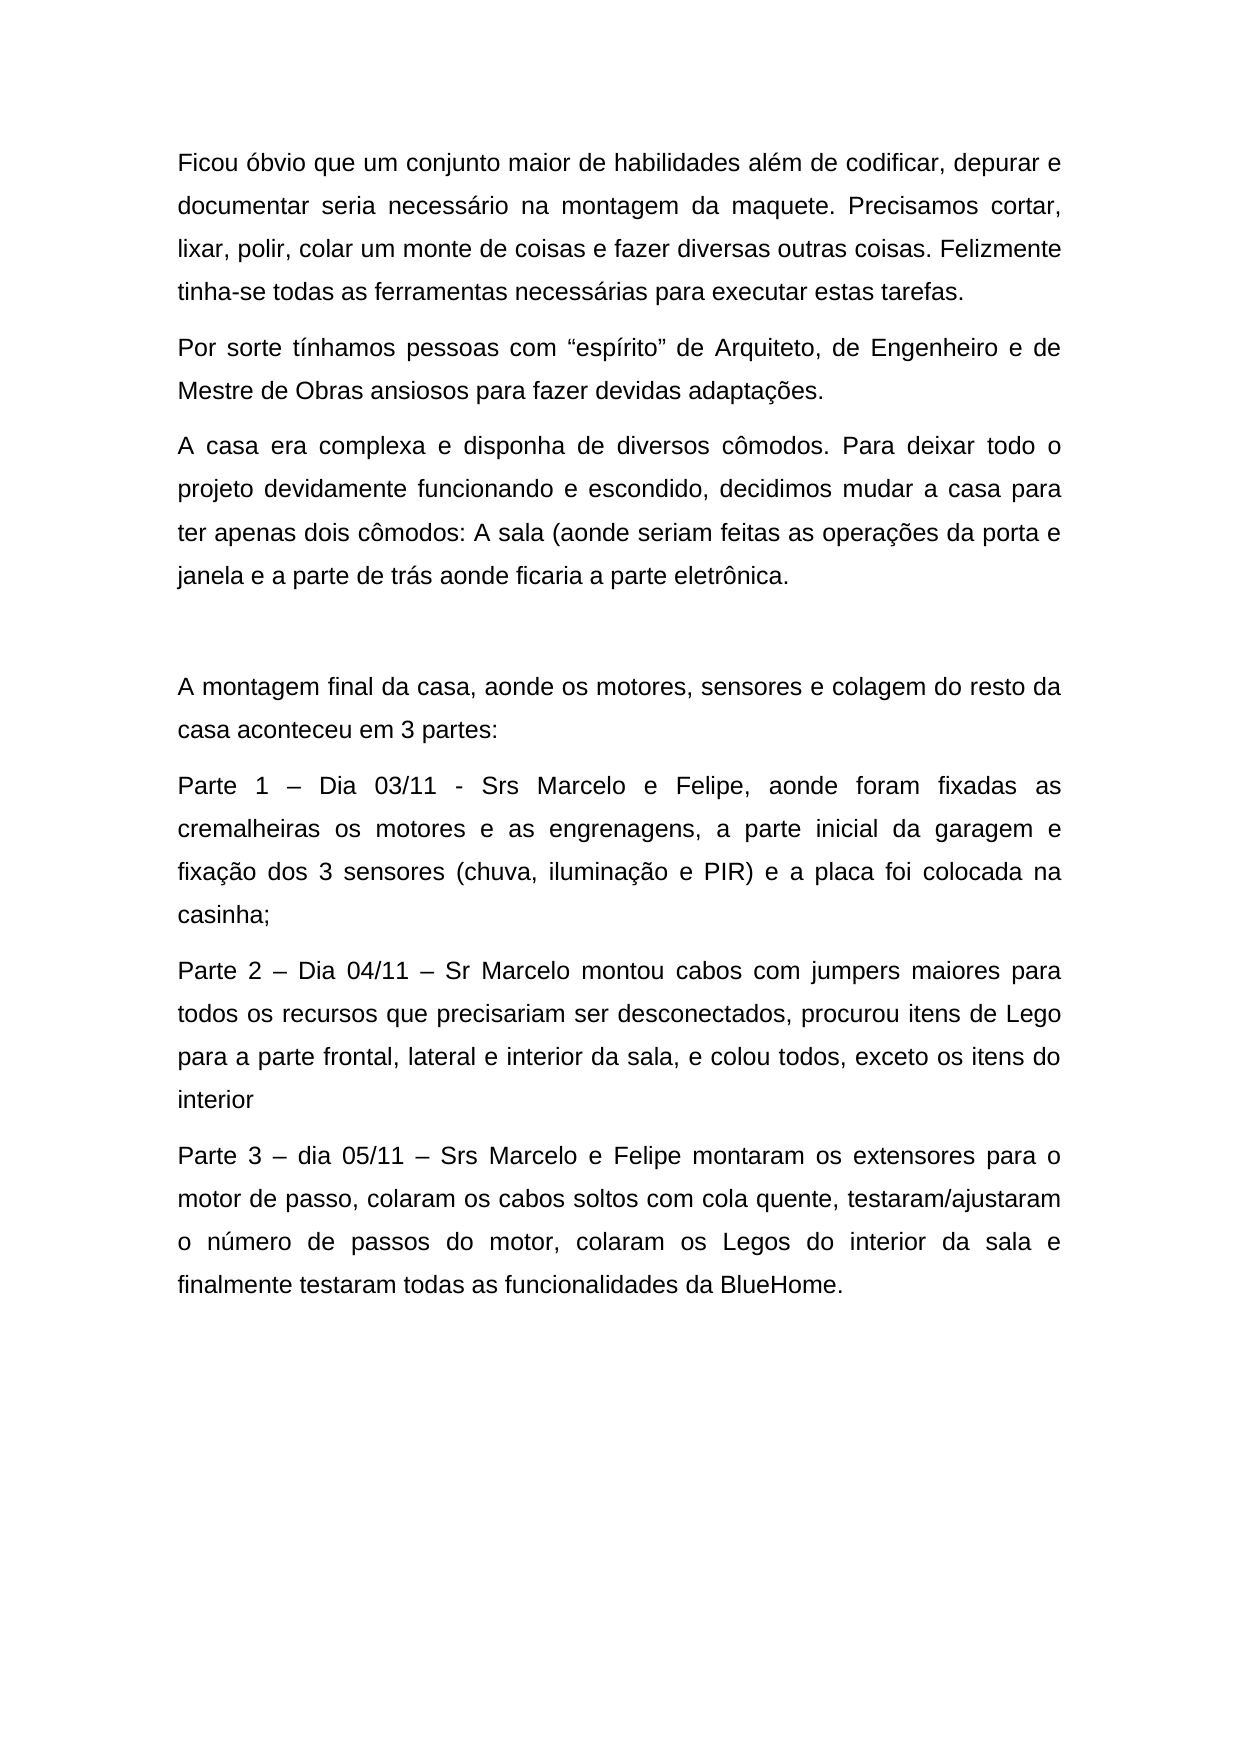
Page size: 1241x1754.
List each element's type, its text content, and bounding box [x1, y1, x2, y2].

text Parte 2 – Dia 04/11 – Sr Marcelo montou cabos com jumpers maiores para todos os recursos que precisariam ser desconectados, procurou itens de Lego para a parte frontal, lateral e interior da sala, e colou todos, exceto os itens do interior [177, 956, 1063, 1114]
text Por sorte tínhamos pessoas com “espírito” de Arquiteto, de Engenheiro e de Mestre de Obras ansiosos para fazer devidas adaptações. [177, 333, 1063, 404]
text Parte 3 – dia 05/11 – Srs Marcelo e Felipe montaram os extensores para o motor de passo, colaram os cabos soltos com cola quente, testaram/ajustaram o número de passos do motor, colaram os Legos do interior da sala e finalmente testaram todas as funcionalidades da BlueHome. [177, 1141, 1063, 1299]
text A montagem final da casa, aonde os motores, sensores e colagem do resto da casa aconteceu em 3 partes: [177, 672, 1063, 744]
text Parte 1 – Dia 03/11 - Srs Marcelo e Felipe, aonde foram fixadas as cremalheiras os motores e as engrenagens, a parte inicial da garagem e fixação dos 3 sensores (chuva, iluminação e PIR) e a placa foi colocada na casinha; [177, 771, 1063, 929]
text Ficou óbvio que um conjunto maior de habilidades além de codificar, depurar e documentar seria necessário na montagem da maquete. Precisamos cortar, lixar, polir, colar um monte de coisas e fazer diversas outras coisas. Felizmente tinha-se todas as ferramentas necessárias para executar estas tarefas. [177, 148, 1063, 306]
text A casa era complexa e disponha de diversos cômodos. Para deixar todo o projeto devidamente funcionando e escondido, decidimos mudar a casa para ter apenas dois cômodos: A sala (aonde seriam feitas as operações da porta e janela e a parte de trás aonde ficaria a parte eletrônica. [177, 431, 1063, 589]
